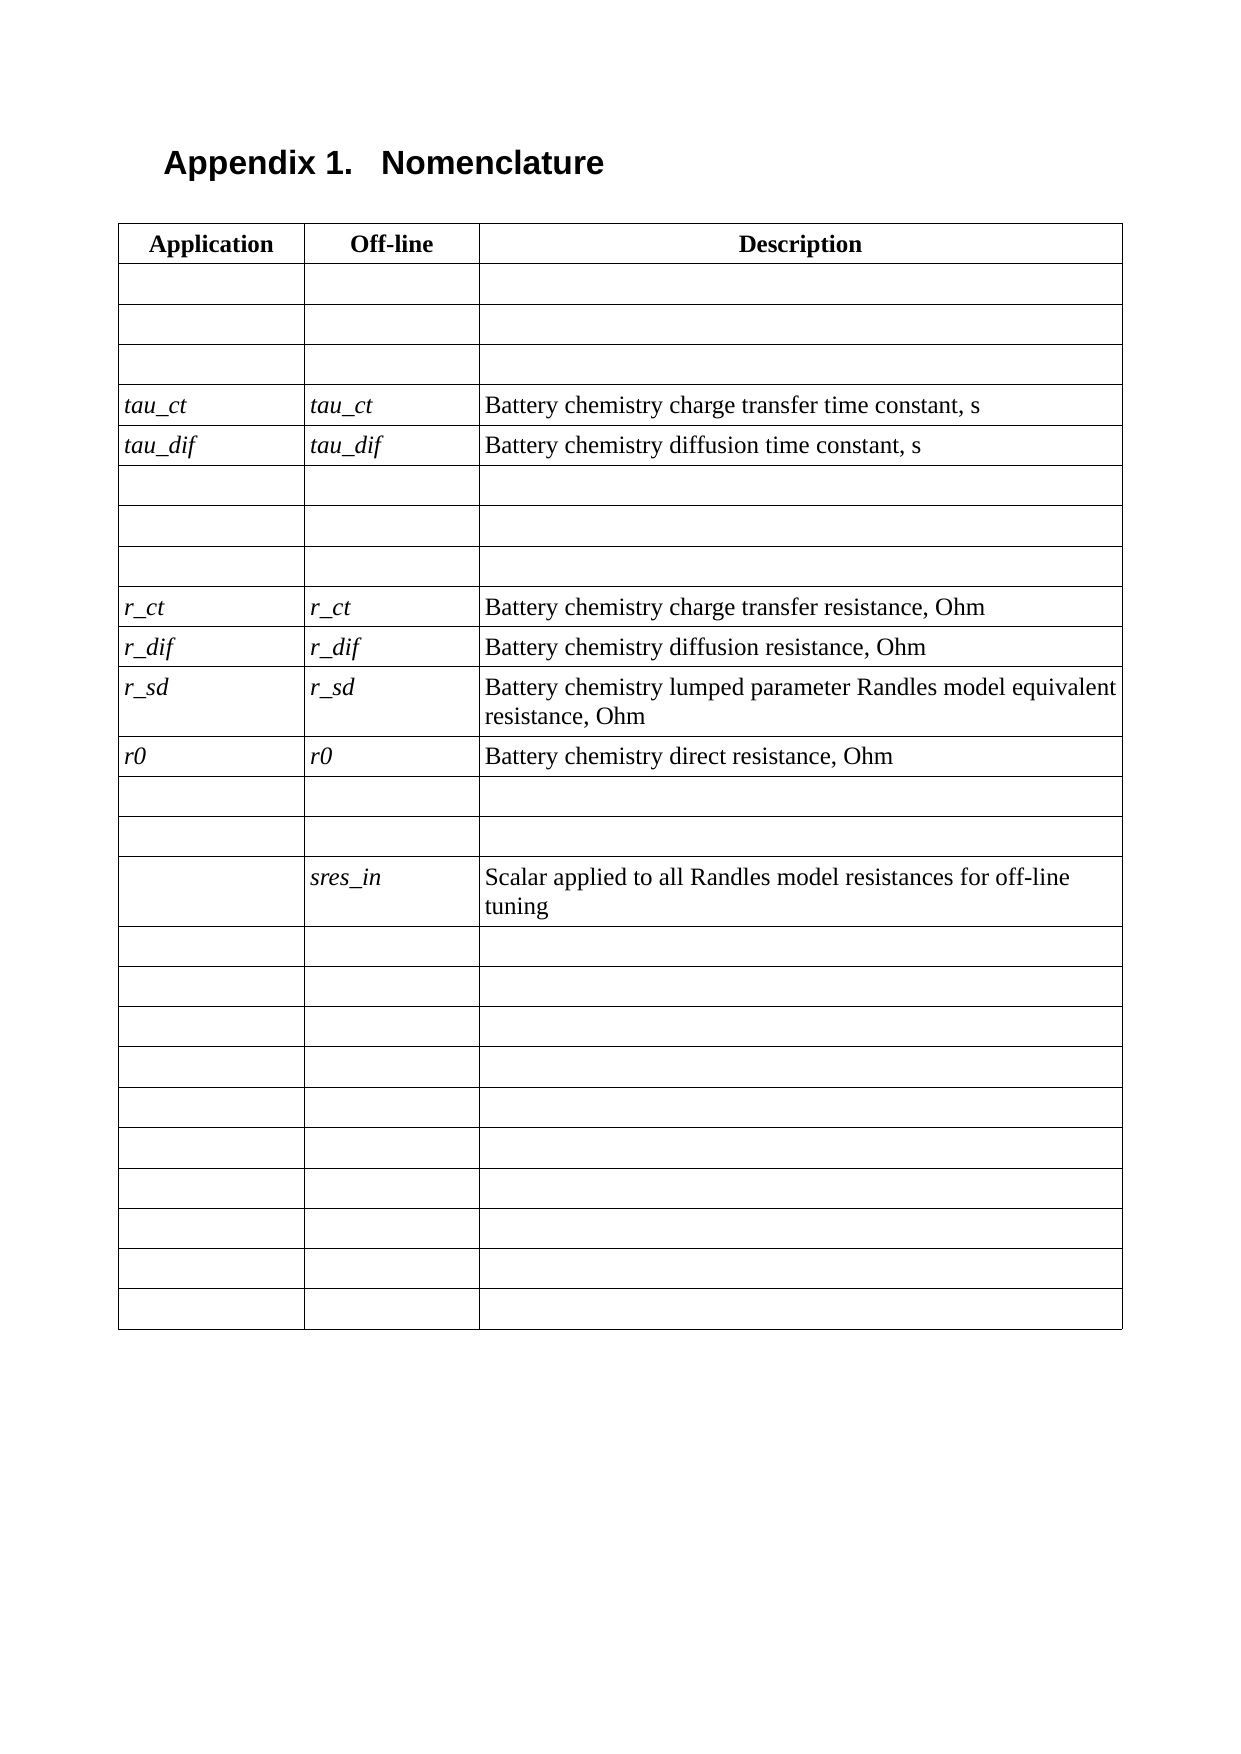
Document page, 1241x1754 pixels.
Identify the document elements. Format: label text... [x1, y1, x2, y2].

table_cell [480, 1088, 1122, 1127]
table_cell [119, 857, 304, 926]
table_cell [305, 305, 479, 344]
table_cell [480, 1128, 1122, 1167]
table_cell Battery chemistry diffusion time constant, s [480, 426, 1122, 465]
table_cell [480, 927, 1122, 966]
table_cell [480, 305, 1122, 344]
table_cell tau_ct [305, 385, 479, 424]
table_cell Battery chemistry lumped parameter Randles model equivalent resistance, Ohm [480, 667, 1122, 736]
table_cell [305, 466, 479, 505]
table_cell [119, 777, 304, 816]
table_cell [480, 1169, 1122, 1208]
table_cell [119, 345, 304, 384]
table_cell Battery chemistry charge transfer resistance, Ohm [480, 587, 1122, 626]
table_cell [480, 264, 1122, 304]
table_cell [305, 817, 479, 856]
table_header Application [119, 224, 304, 263]
table_header Description [480, 224, 1122, 263]
table_cell [305, 1047, 479, 1087]
table_cell [480, 1289, 1122, 1329]
table_cell [480, 1249, 1122, 1288]
table_cell [119, 817, 304, 856]
table_cell tau_dif [119, 426, 304, 465]
table_cell [480, 777, 1122, 816]
table_cell [305, 1209, 479, 1248]
table_cell [119, 1088, 304, 1127]
table_cell r_ct [119, 587, 304, 626]
table_cell [119, 547, 304, 586]
table_cell [480, 817, 1122, 856]
table_cell [305, 1249, 479, 1288]
table_cell [119, 1209, 304, 1248]
table_cell Battery chemistry diffusion resistance, Ohm [480, 627, 1122, 666]
table_cell Scalar applied to all Randles model resistances for off-line tuning [480, 857, 1122, 926]
table_cell [305, 927, 479, 966]
table_cell tau_ct [119, 385, 304, 424]
table_cell [119, 967, 304, 1006]
table_cell [305, 506, 479, 546]
table_cell [119, 1169, 304, 1208]
table_cell [480, 466, 1122, 505]
table_cell [305, 1007, 479, 1046]
table_cell [480, 1047, 1122, 1087]
table_cell sres_in [305, 857, 479, 926]
table_cell [480, 967, 1122, 1006]
table_cell [119, 466, 304, 505]
table_cell [305, 1169, 479, 1208]
table_cell r_sd [119, 667, 304, 736]
table_cell [305, 1088, 479, 1127]
table_cell [480, 506, 1122, 546]
table_cell [119, 305, 304, 344]
table_cell [305, 967, 479, 1006]
table_cell r_ct [305, 587, 479, 626]
table_cell r_sd [305, 667, 479, 736]
table_cell [305, 345, 479, 384]
table_cell tau_dif [305, 426, 479, 465]
table_cell [119, 927, 304, 966]
table_cell [480, 547, 1122, 586]
table_cell [305, 777, 479, 816]
table_cell [119, 264, 304, 304]
table_cell [305, 264, 479, 304]
table_cell [480, 345, 1122, 384]
table_cell r0 [305, 737, 479, 776]
table_cell [119, 1249, 304, 1288]
table_cell r_dif [305, 627, 479, 666]
subtitle Appendix 1. Nomenclature [118, 143, 1122, 182]
table_cell Battery chemistry charge transfer time constant, s [480, 385, 1122, 424]
table_cell [305, 547, 479, 586]
table_header Off-line [305, 224, 479, 263]
table_cell r_dif [119, 627, 304, 666]
table_cell [480, 1007, 1122, 1046]
table_cell [119, 506, 304, 546]
table_cell [119, 1007, 304, 1046]
table_cell Battery chemistry direct resistance, Ohm [480, 737, 1122, 776]
table_cell r0 [119, 737, 304, 776]
table_cell [305, 1128, 479, 1167]
table_cell [119, 1289, 304, 1329]
table_cell [305, 1289, 479, 1329]
table_cell [119, 1128, 304, 1167]
table_cell [480, 1209, 1122, 1248]
table_cell [119, 1047, 304, 1087]
